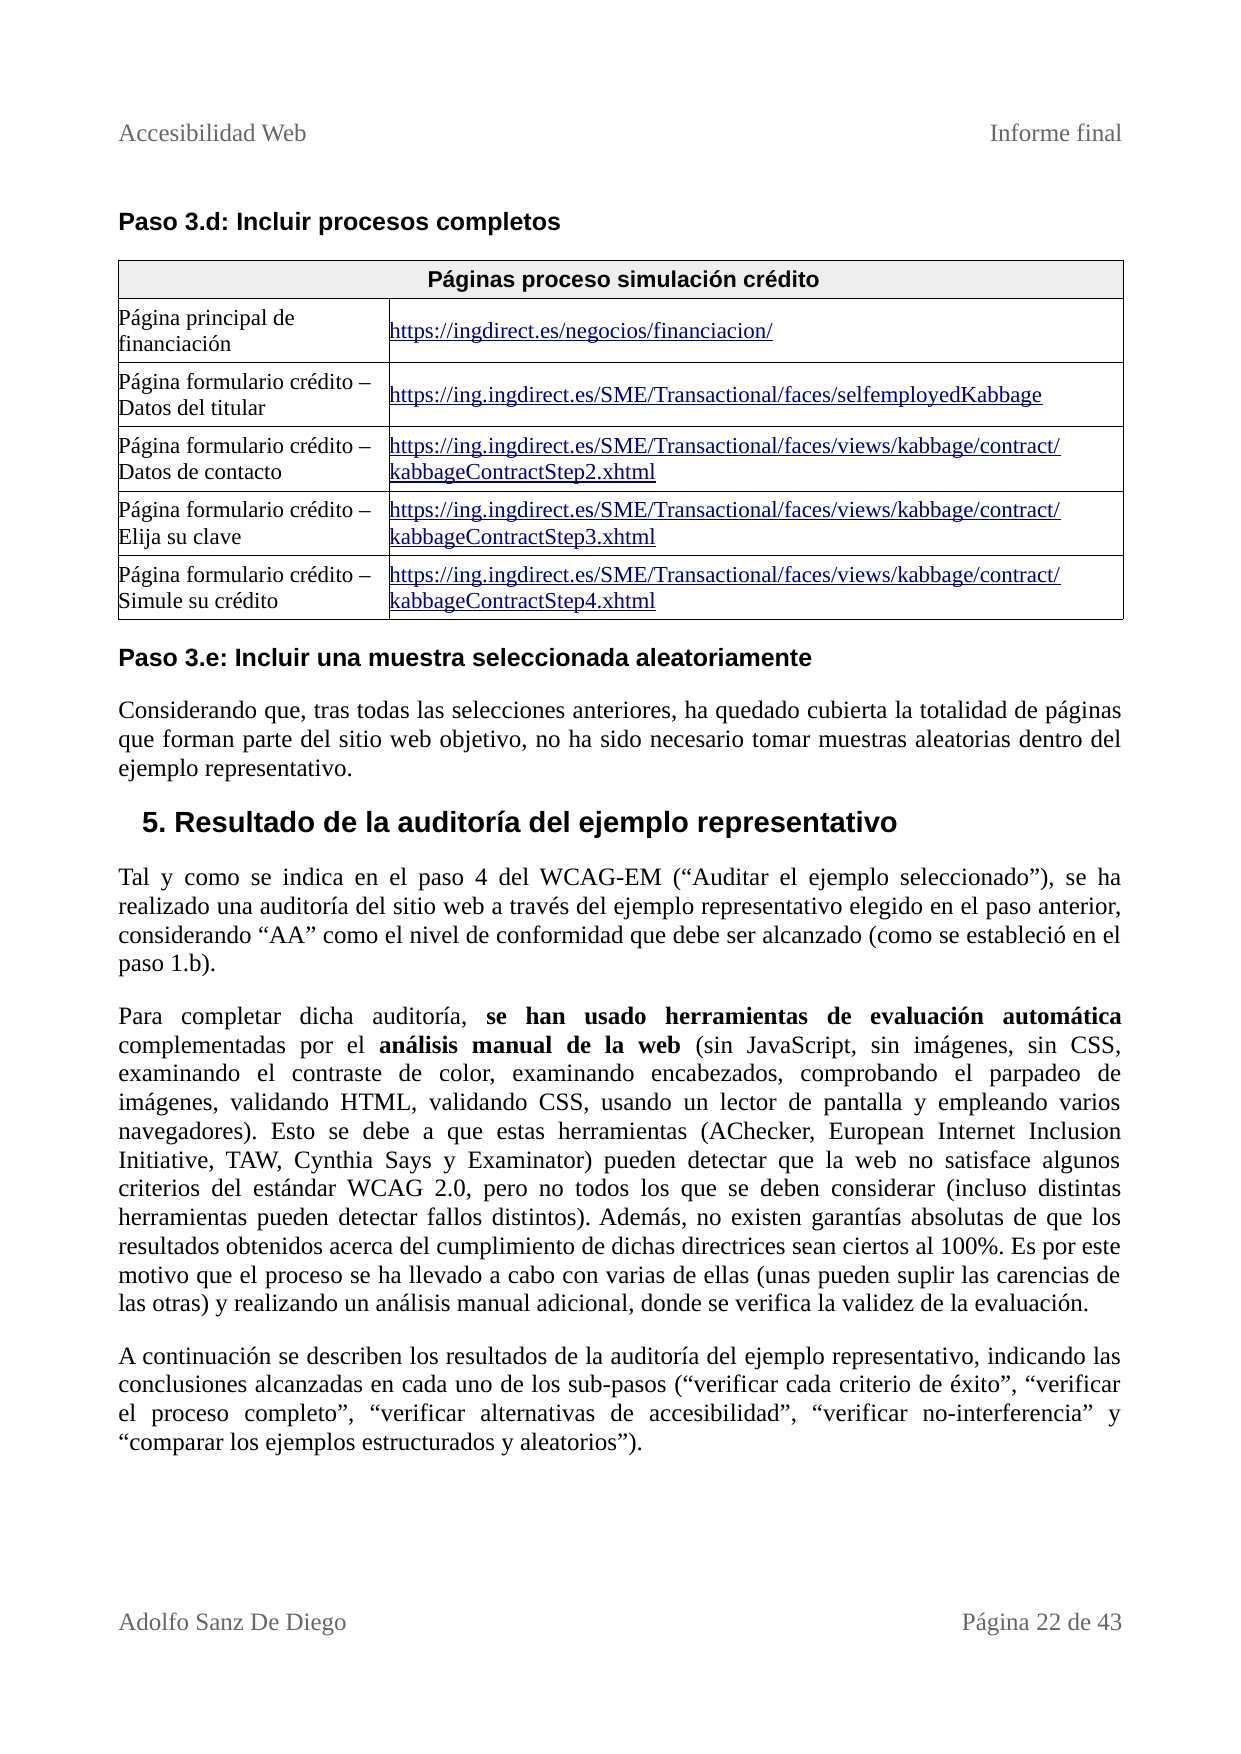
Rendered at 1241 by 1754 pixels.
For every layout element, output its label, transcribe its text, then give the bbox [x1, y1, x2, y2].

text Para completar dicha auditoría, se han usado herramientas de evaluación automática complementadas por el análisis manual de la web (sin JavaScript, sin imágenes, sin CSS, examinando el contraste de color, examinando encabezados, comprobando el parpadeo de imágenes, validando HTML, validando CSS, usando un lector de pantalla y empleando varios navegadores). Esto se debe a que estas herramientas (AChecker, European Internet Inclusion Initiative, TAW, Cynthia Says y Examinator) pueden detectar que la web no satisface algunos criterios del estándar WCAG 2.0, pero no todos los que se deben considerar (incluso distintas herramientas pueden detectar fallos distintos). Además, no existen garantías absolutas de que los resultados obtenidos acerca del cumplimiento de dichas directrices sean ciertos al 100%. Es por este motivo que el proceso se ha llevado a cabo con varias de ellas (unas pueden suplir las carencias de las otras) y realizando un análisis manual adicional, donde se verifica la validez de la evaluación. [118, 1001, 1122, 1317]
table_cell Página formulario crédito – Datos del titular [119, 363, 389, 426]
table_cell https://ing.ingdirect.es/SME/Transactional/faces/views/kabbage/contract/kabbageContractStep4.xhtml [390, 556, 1123, 619]
table_cell https://ingdirect.es/negocios/financiacion/ [390, 299, 1123, 362]
text Considerando que, tras todas las selecciones anteriores, ha quedado cubierta la totalidad de páginas que forman parte del sitio web objetivo, no ha sido necesario tomar muestras aleatorias dentro del ejemplo representativo. [118, 695, 1122, 781]
subtitle Paso 3.e: Incluir una muestra seleccionada aleatoriamente [118, 643, 1122, 672]
text A continuación se describen los resultados de la auditoría del ejemplo representativo, indicando las conclusiones alcanzadas en cada uno de los sub-pasos (“verificar cada criterio de éxito”, “verificar el proceso completo”, “verificar alternativas de accesibilidad”, “verificar no-interferencia” y “comparar los ejemplos estructurados y aleatorios”). [118, 1341, 1122, 1456]
table_header Páginas proceso simulación crédito [119, 261, 1123, 298]
table_cell Página formulario crédito – Elija su clave [119, 492, 389, 555]
subtitle Paso 3.d: Incluir procesos completos [118, 207, 1122, 236]
table_cell https://ing.ingdirect.es/SME/Transactional/faces/selfemployedKabbage [390, 363, 1123, 426]
table_cell Página formulario crédito – Datos de contacto [119, 427, 389, 491]
subtitle Resultado de la auditoría del ejemplo representativo [142, 805, 1122, 839]
table_cell Página formulario crédito – Simule su crédito [119, 556, 389, 619]
table_cell https://ing.ingdirect.es/SME/Transactional/faces/views/kabbage/contract/kabbageContractStep2.xhtml [390, 427, 1123, 491]
table_cell https://ing.ingdirect.es/SME/Transactional/faces/views/kabbage/contract/kabbageContractStep3.xhtml [390, 492, 1123, 555]
text Tal y como se indica en el paso 4 del WCAG-EM (“Auditar el ejemplo seleccionado”), se ha realizado una auditoría del sitio web a través del ejemplo representativo elegido en el paso anterior, considerando “AA” como el nivel de conformidad que debe ser alcanzado (como se estableció en el paso 1.b). [118, 862, 1122, 977]
table_cell Página principal de financiación [119, 299, 389, 362]
